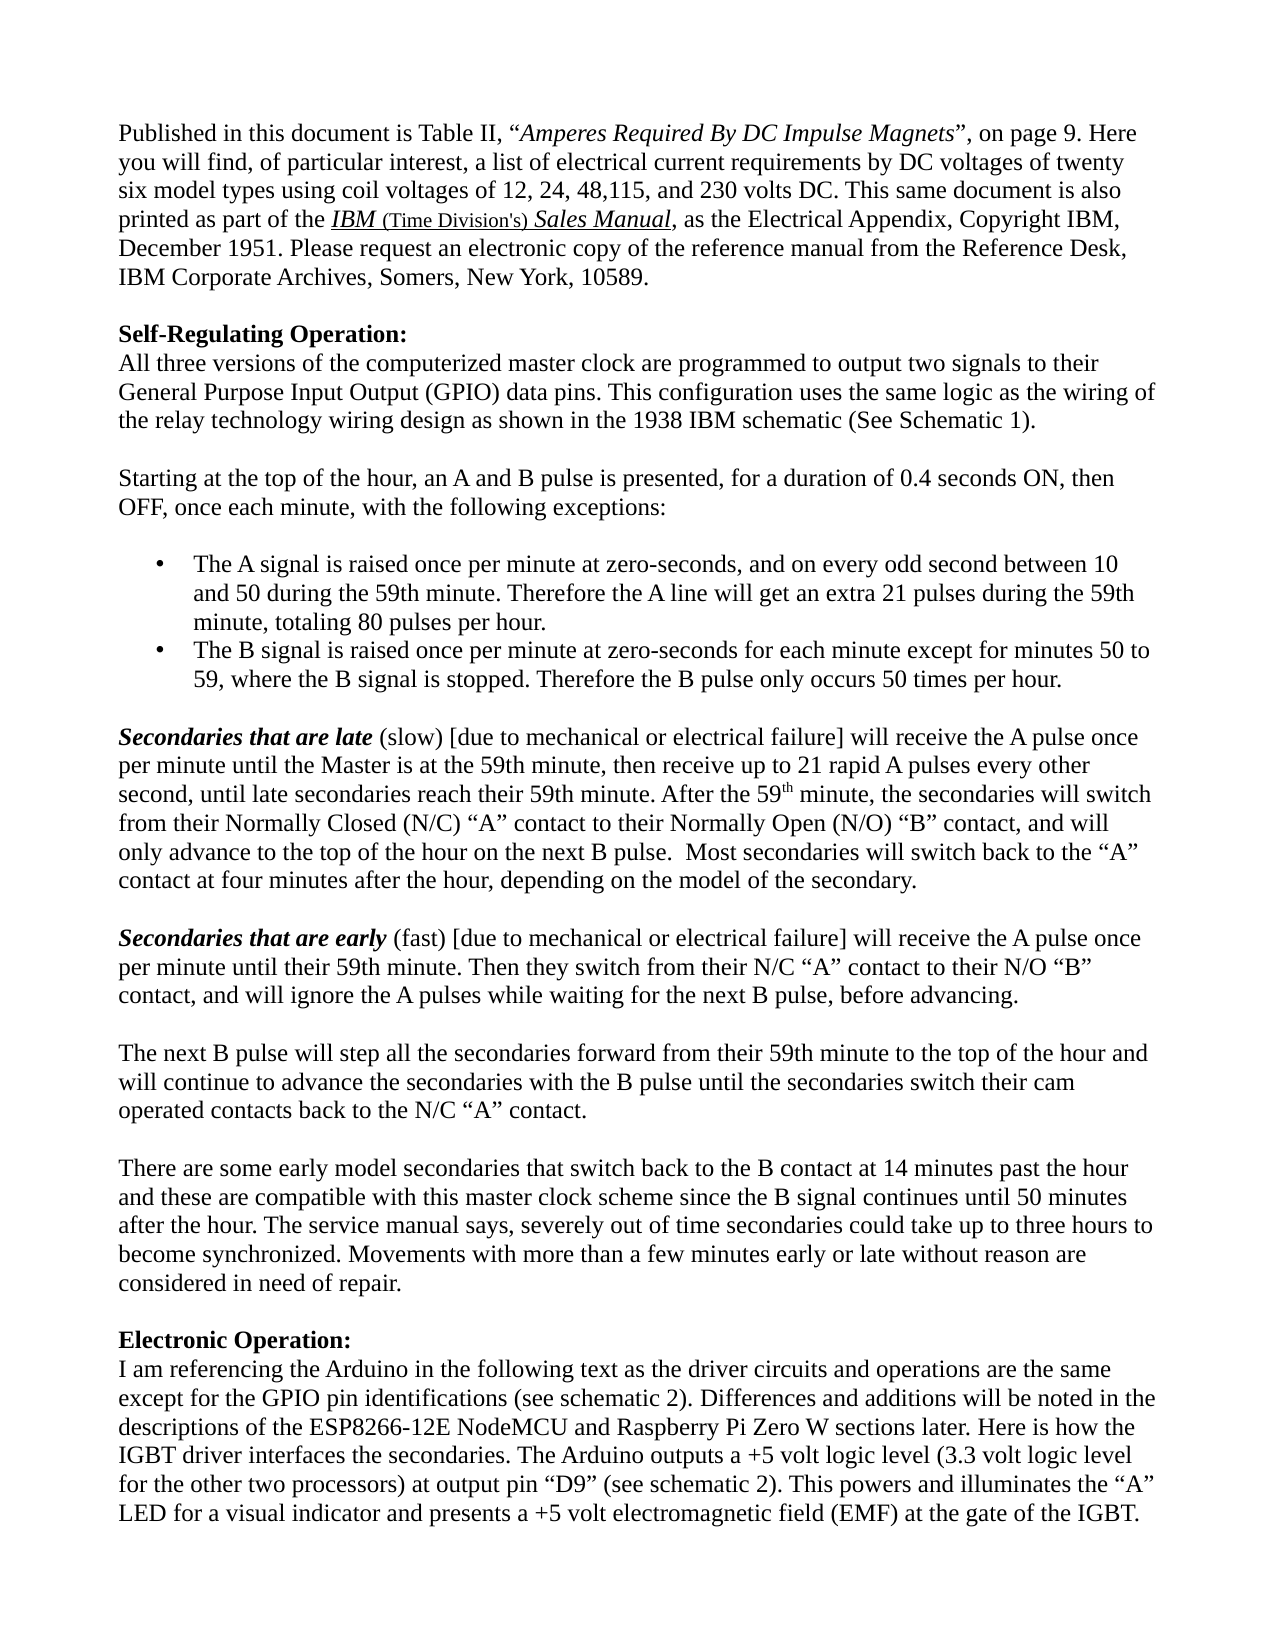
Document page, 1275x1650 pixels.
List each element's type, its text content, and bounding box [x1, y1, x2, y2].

text All three versions of the computerized master clock are programmed to output two signals to their [118, 348, 1157, 377]
text The next B pulse will step all the secondaries forward from their 59th minute to the top of the hour and will continue to advance the secondaries with the B pulse until the secondaries switch their cam operated contacts back to the N/C “A” contact. [118, 1038, 1157, 1124]
text Secondaries that are early (fast) [due to mechanical or electrical failure] will receive the A pulse once per minute until their 59th minute. Then they switch from their N/C “A” contact to their N/O “B” contact, and will ignore the A pulses while waiting for the next B pulse, before advancing. [118, 923, 1157, 1009]
text Published in this document is Table II, “Amperes Required By DC Impulse Magnets”, on page 9. Here you will find, of particular interest, a list of electrical current requirements by DC voltages of twenty six model types using coil voltages of 12, 24, 48,115, and 230 volts DC. This same document is also printed as part of the IBM (Time Division's) Sales Manual, as the Electrical Appendix, Copyright IBM, December 1951. Please request an electronic copy of the reference manual from the Reference Desk, IBM Corporate Archives, Somers, New York, 10589. [118, 118, 1157, 291]
text Self-Regulating Operation: [118, 319, 1157, 348]
text Secondaries that are late (slow) [due to mechanical or electrical failure] will receive the A pulse once per minute until the Master is at the 59th minute, then receive up to 21 rapid A pulses every other second, until late secondaries reach their 59th minute. After the 59th minute, the secondaries will switch from their Normally Closed (N/C) “A” contact to their Normally Open (N/O) “B” contact, and will only advance to the top of the hour on the next B pulse. Most secondaries will switch back to the “A” contact at four minutes after the hour, depending on the model of the secondary. [118, 722, 1157, 894]
text I am referencing the Arduino in the following text as the driver circuits and operations are the same [118, 1354, 1157, 1383]
text except for the GPIO pin identifications (see schematic 2). Differences and additions will be noted in the descriptions of the ESP8266-12E NodeMCU and Raspberry Pi Zero W sections later. Here is how the IGBT driver interfaces the secondaries. The Arduino outputs a +5 volt logic level (3.3 volt logic level for the other two processors) at output pin “D9” (see schematic 2). This powers and illuminates the “A” LED for a visual indicator and presents a +5 volt electromagnetic field (EMF) at the gate of the IGBT. [118, 1383, 1157, 1527]
text There are some early model secondaries that switch back to the B contact at 14 minutes past the hour and these are compatible with this master clock scheme since the B signal continues until 50 minutes after the hour. The service manual says, severely out of time secondaries could take up to three hours to become synchronized. Movements with more than a few minutes early or late without reason are considered in need of repair. [118, 1153, 1157, 1297]
text General Purpose Input Output (GPIO) data pins. This configuration uses the same logic as the wiring of [118, 377, 1157, 406]
text Electronic Operation: [118, 1326, 1157, 1354]
list The B signal is raised once per minute at zero-seconds for each minute except for minutes 50 to 59, where the B signal is stopped. Therefore the B pulse only occurs 50 times per hour. [156, 636, 1157, 693]
list The A signal is raised once per minute at zero-seconds, and on every odd second between 10 and 50 during the 59th minute. Therefore the A line will get an extra 21 pulses during the 59th minute, totaling 80 pulses per hour. [156, 549, 1157, 636]
text the relay technology wiring design as shown in the 1938 IBM schematic (See Schematic 1). [118, 406, 1157, 434]
text Starting at the top of the hour, an A and B pulse is presented, for a duration of 0.4 seconds ON, then OFF, once each minute, with the following exceptions: [118, 463, 1157, 521]
